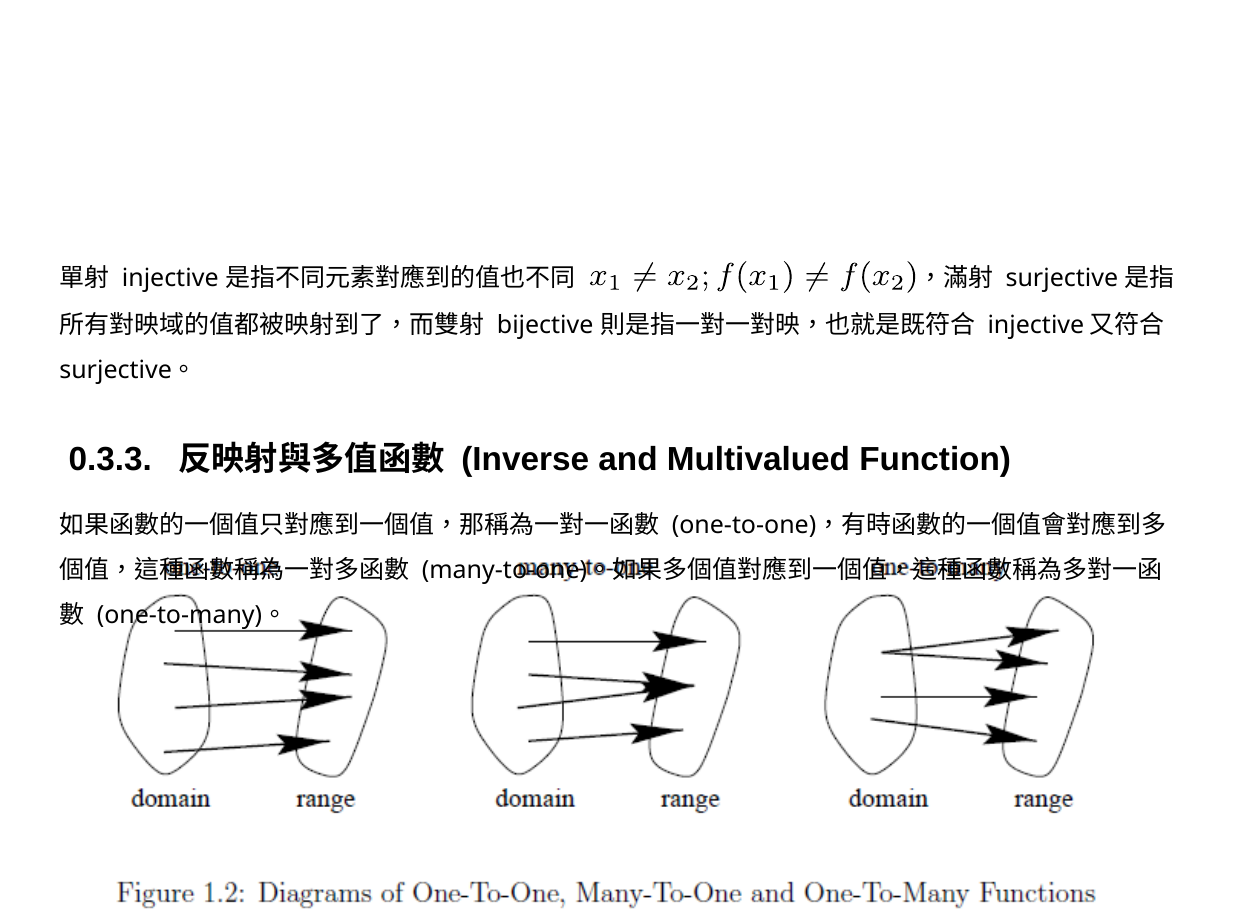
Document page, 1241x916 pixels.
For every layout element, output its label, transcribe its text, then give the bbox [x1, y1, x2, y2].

text 單射 injective 是指不同元素對應到的值也不同 ，滿射 surjective 是指所有對映域的值都被映射到了，而雙射 bijective 則是指一對一對映，也就是既符合 injective又符合 surjective。 [59, 257, 1181, 386]
picture [109, 546, 1113, 916]
picture [109, 611, 115, 621]
text 如果函數的一個值只對應到一個值，那稱為一對一函數 (one-to-one)，有時函數的一個值會對應到多個值，這種函數稱為一對多函數 (many-to-one)。如果多個值對應到一個值，這種函數稱為多對一函數 (one-to-many)。 [59, 504, 1181, 631]
subtitle 反映射與多值函數 (Inverse and Multivalued Function) [59, 432, 1181, 480]
